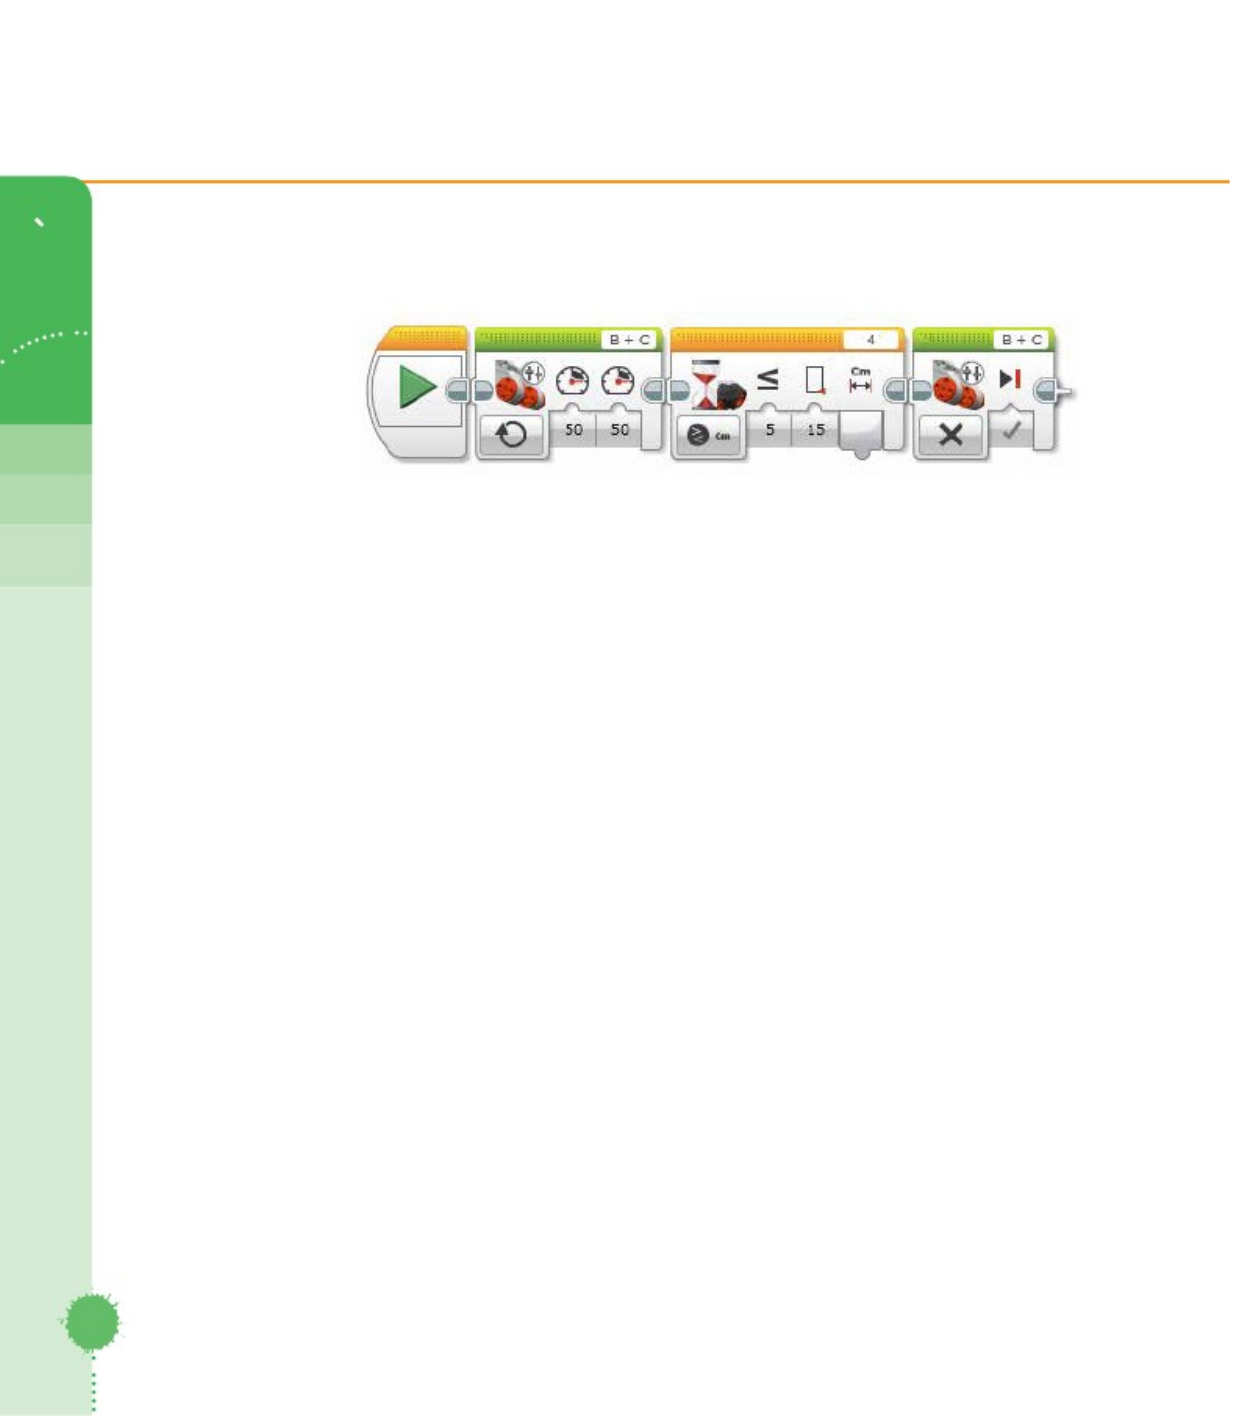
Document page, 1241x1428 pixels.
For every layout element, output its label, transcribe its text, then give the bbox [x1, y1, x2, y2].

text 1 [1230, 352, 1240, 423]
text 15 [1230, 1321, 1240, 1348]
picture [0, 0, 1230, 1416]
text SESION [1230, 203, 1240, 233]
